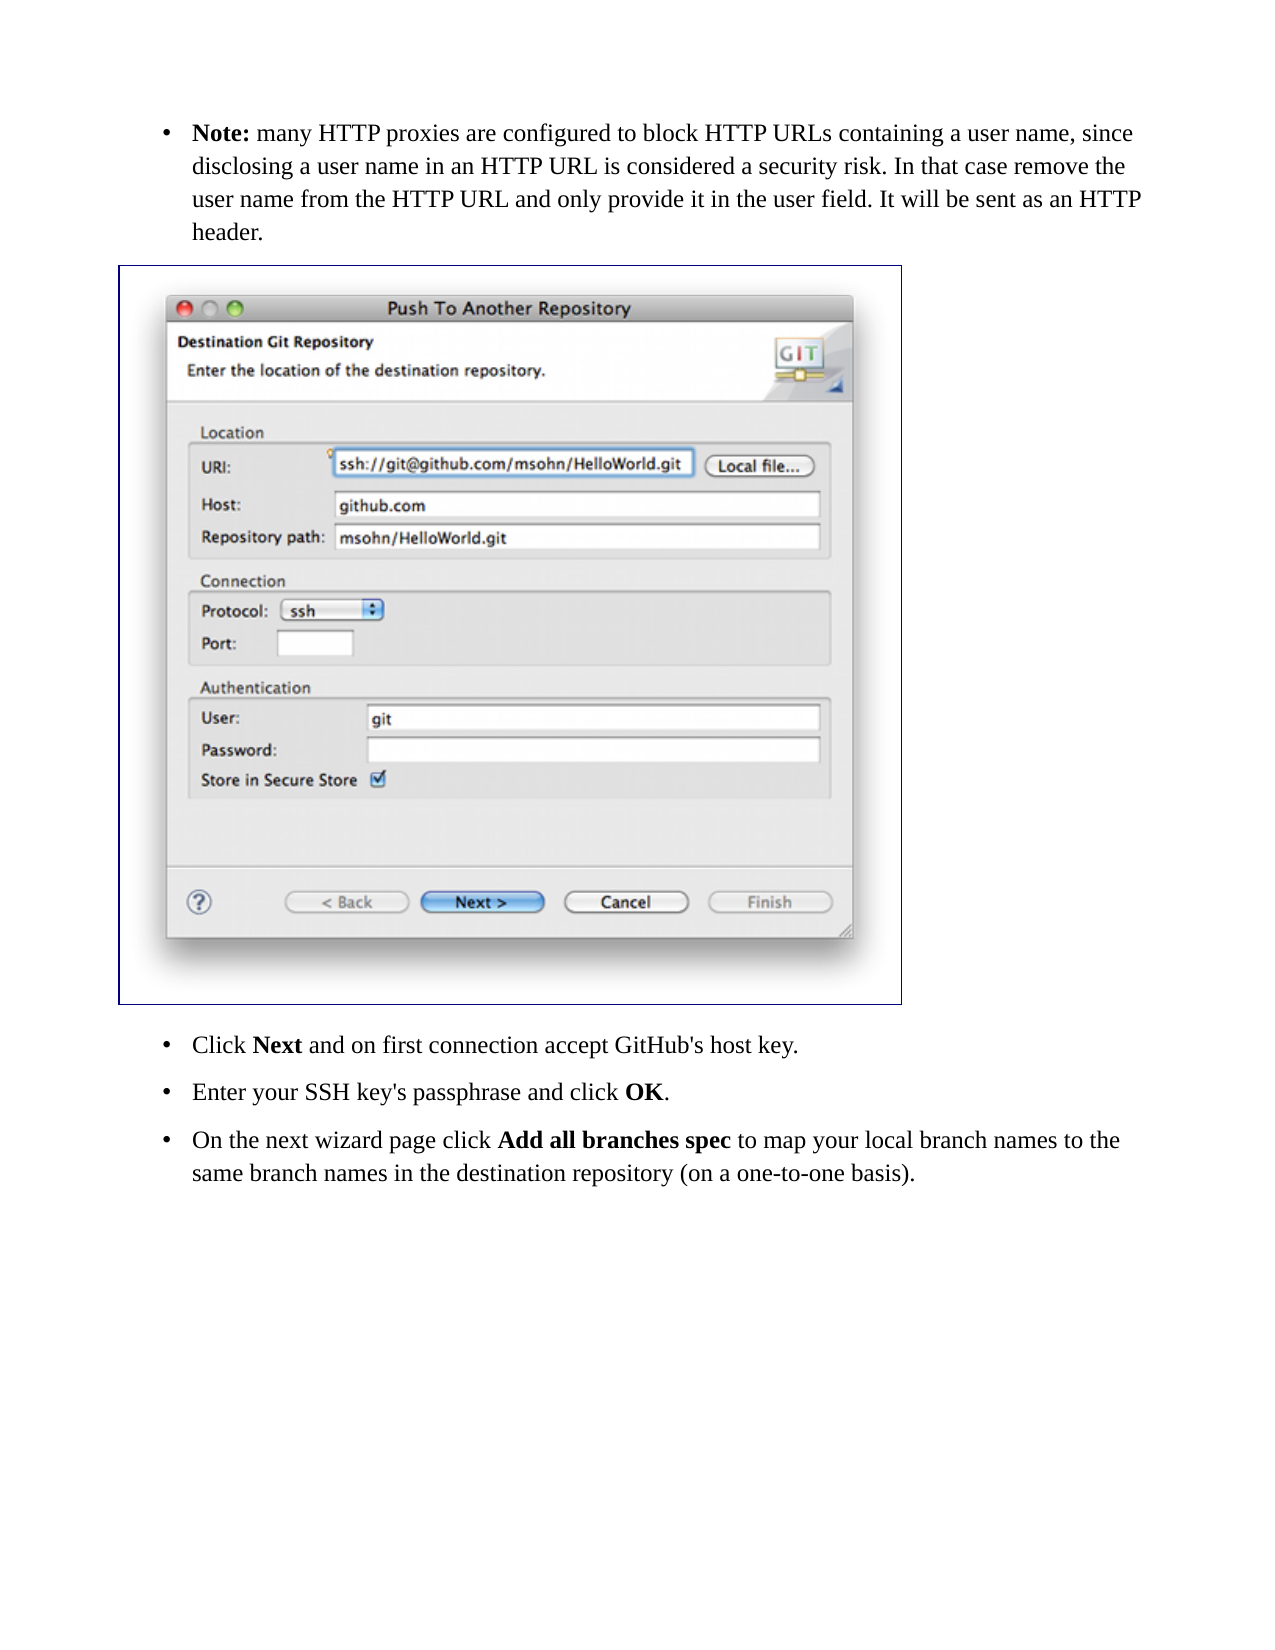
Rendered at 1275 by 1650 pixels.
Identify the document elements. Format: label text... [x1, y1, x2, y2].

picture [120, 266, 901, 1004]
list Enter your SSH key's passphrase and click OK. [162, 1077, 1157, 1106]
list On the next wizard page click Add all branches spec to map your local branch names to the same branch names in the destination repository (on a one-to-one basis). [162, 1125, 1157, 1187]
list Click Next and on first connection accept GitHub's host key. [162, 1030, 1157, 1058]
list Note: many HTTP proxies are configured to block HTTP URLs containing a user name, since disclosing a user name in an HTTP URL is considered a security risk. In that case remove the user name from the HTTP URL and only provide it in the user field. It will be sent as an HTTP header. [162, 118, 1157, 246]
